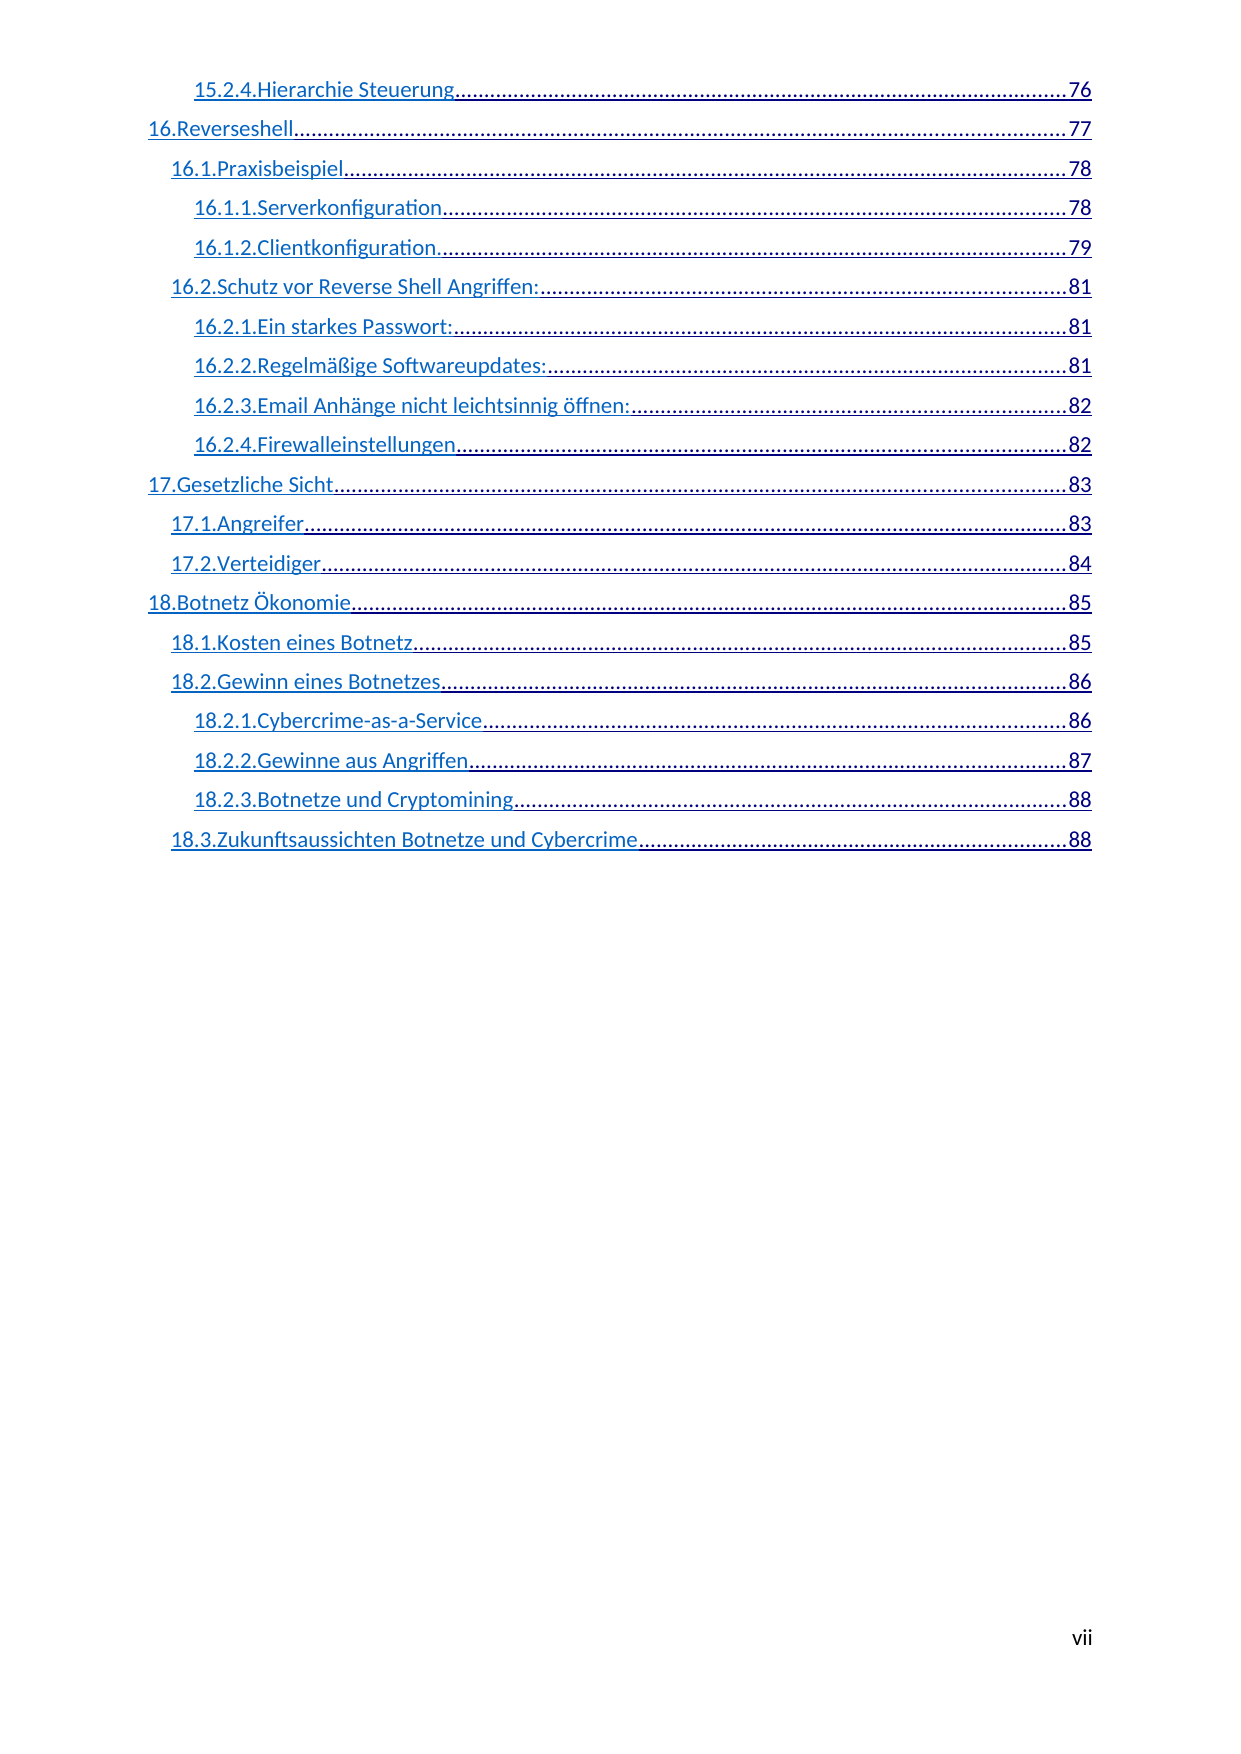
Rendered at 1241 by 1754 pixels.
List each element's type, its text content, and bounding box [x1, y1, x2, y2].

text 18.Botnetz Ökonomie 85 [148, 588, 1093, 616]
text 16.Reverseshell 77 [148, 114, 1093, 142]
text 16.2.1.Ein starkes Passwort: 81 [193, 312, 1093, 340]
text 16.2.4.Firewalleinstellungen 82 [193, 430, 1093, 458]
text 16.2.Schutz vor Reverse Shell Angriffen: 81 [171, 272, 1093, 300]
text 18.2.1.Cybercrime-as-a-Service 86 [193, 707, 1093, 735]
text 16.2.3.Email Anhänge nicht leichtsinnig öffnen: 82 [193, 391, 1093, 419]
text 17.2.Verteidiger 84 [171, 549, 1093, 577]
text 18.1.Kosten eines Botnetz 85 [171, 628, 1093, 656]
text 18.2.Gewinn eines Botnetzes 86 [171, 667, 1093, 695]
text 17.1.Angreifer 83 [171, 509, 1093, 537]
text 18.3.Zukunftsaussichten Botnetze und Cybercrime 88 [171, 825, 1093, 853]
text 16.2.2.Regelmäßige Softwareupdates: 81 [193, 351, 1093, 379]
text 15.2.4.Hierarchie Steuerung 76 [193, 75, 1093, 103]
text 18.2.2.Gewinne aus Angriffen 87 [193, 746, 1093, 774]
text 16.1.2.Clientkonfiguration. 79 [193, 233, 1093, 261]
text 18.2.3.Botnetze und Cryptomining 88 [193, 786, 1093, 814]
text 16.1.1.Serverkonfiguration 78 [193, 193, 1093, 221]
text 17.Gesetzliche Sicht 83 [148, 470, 1093, 498]
text 16.1.Praxisbeispiel 78 [171, 154, 1093, 182]
